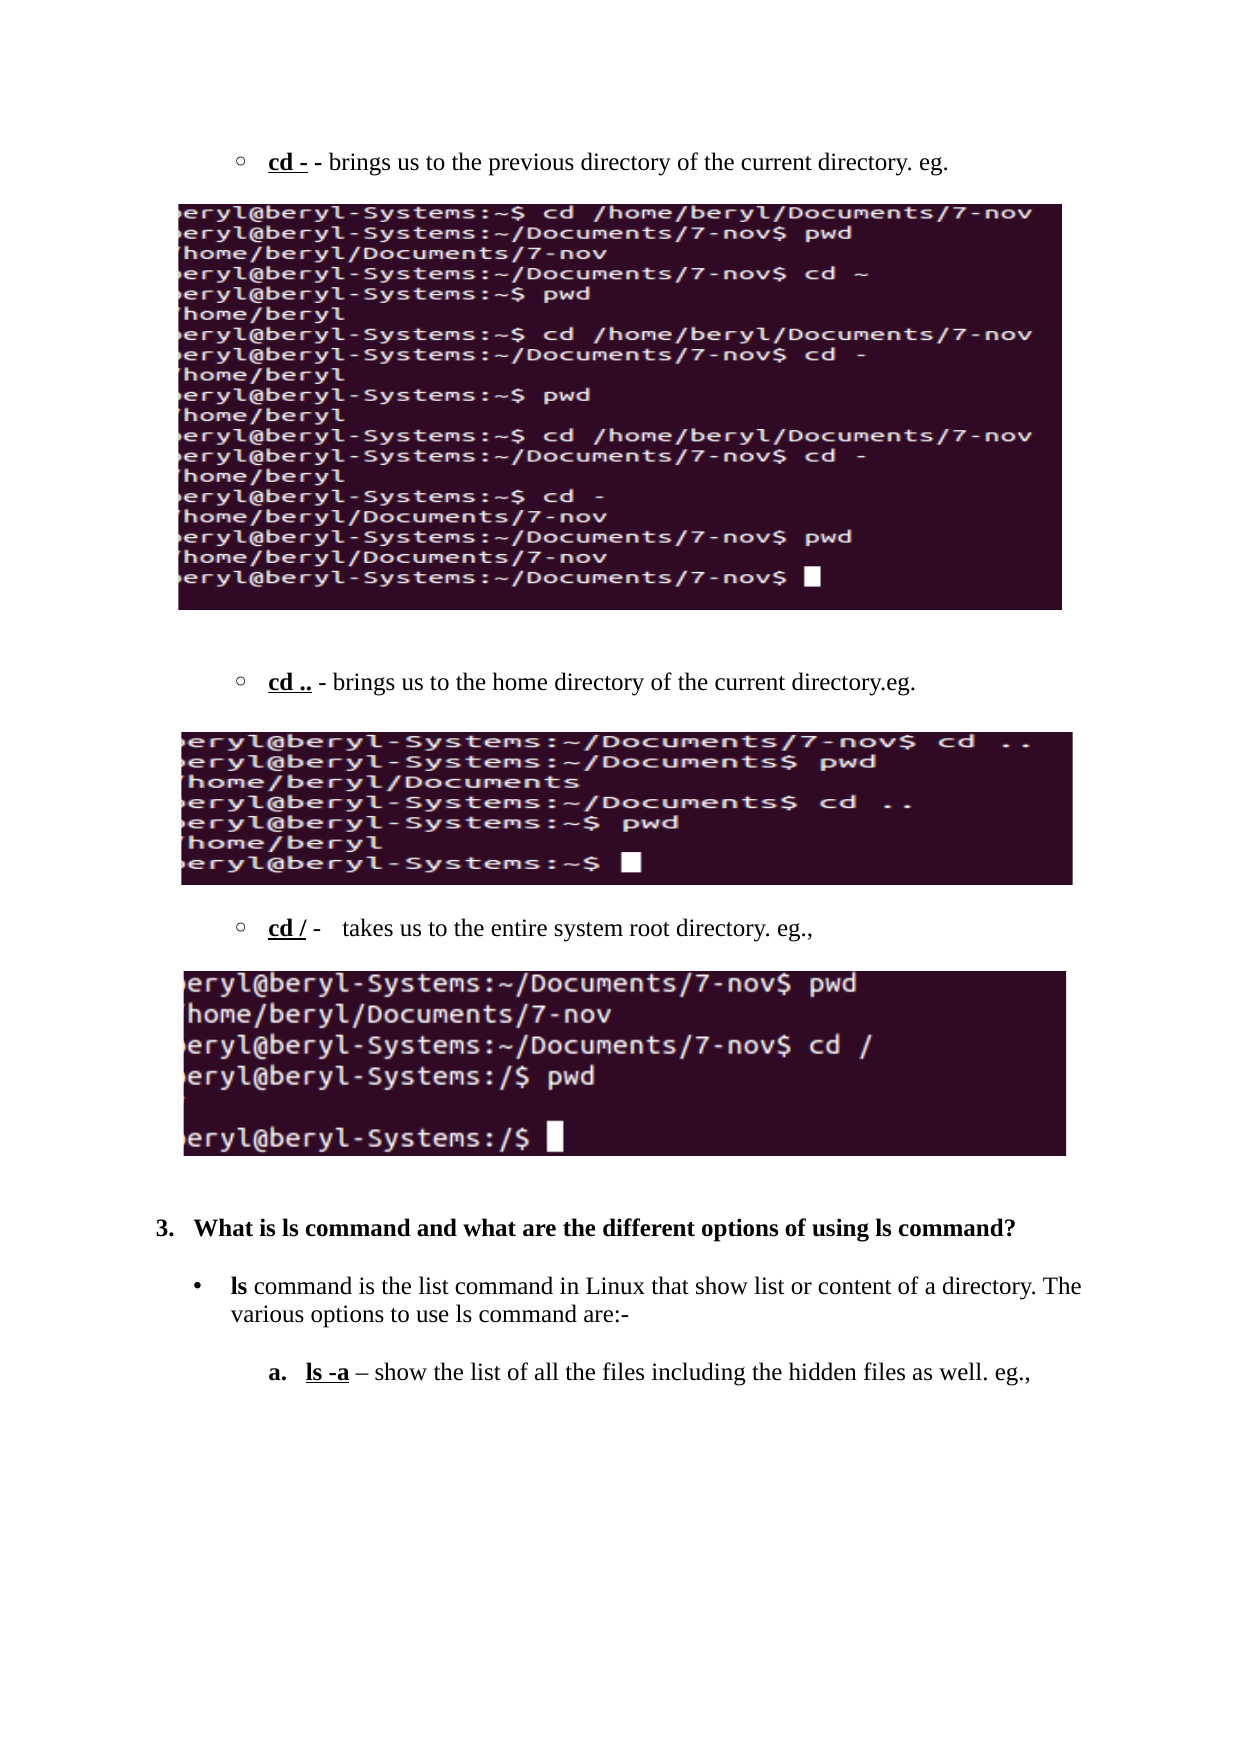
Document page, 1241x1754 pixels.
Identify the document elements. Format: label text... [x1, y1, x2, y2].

picture [181, 732, 276, 885]
list ls -a – show the list of all the files including the hidden files as well. eg., [268, 1357, 1122, 1386]
picture [178, 204, 284, 610]
list ls command is the list command in Linux that show list or content of a directory. The various options to use ls command are:- [193, 1271, 1122, 1328]
picture [183, 1066, 291, 1156]
list What is ls command and what are the different options of using ls command? [156, 1213, 1122, 1242]
list cd - - brings us to the previous directory of the current directory. eg. [231, 147, 1122, 176]
list cd .. - brings us to the home directory of the current directory.eg. [231, 667, 1122, 696]
list cd / - takes us to the entire system root directory. eg., [231, 913, 1122, 942]
